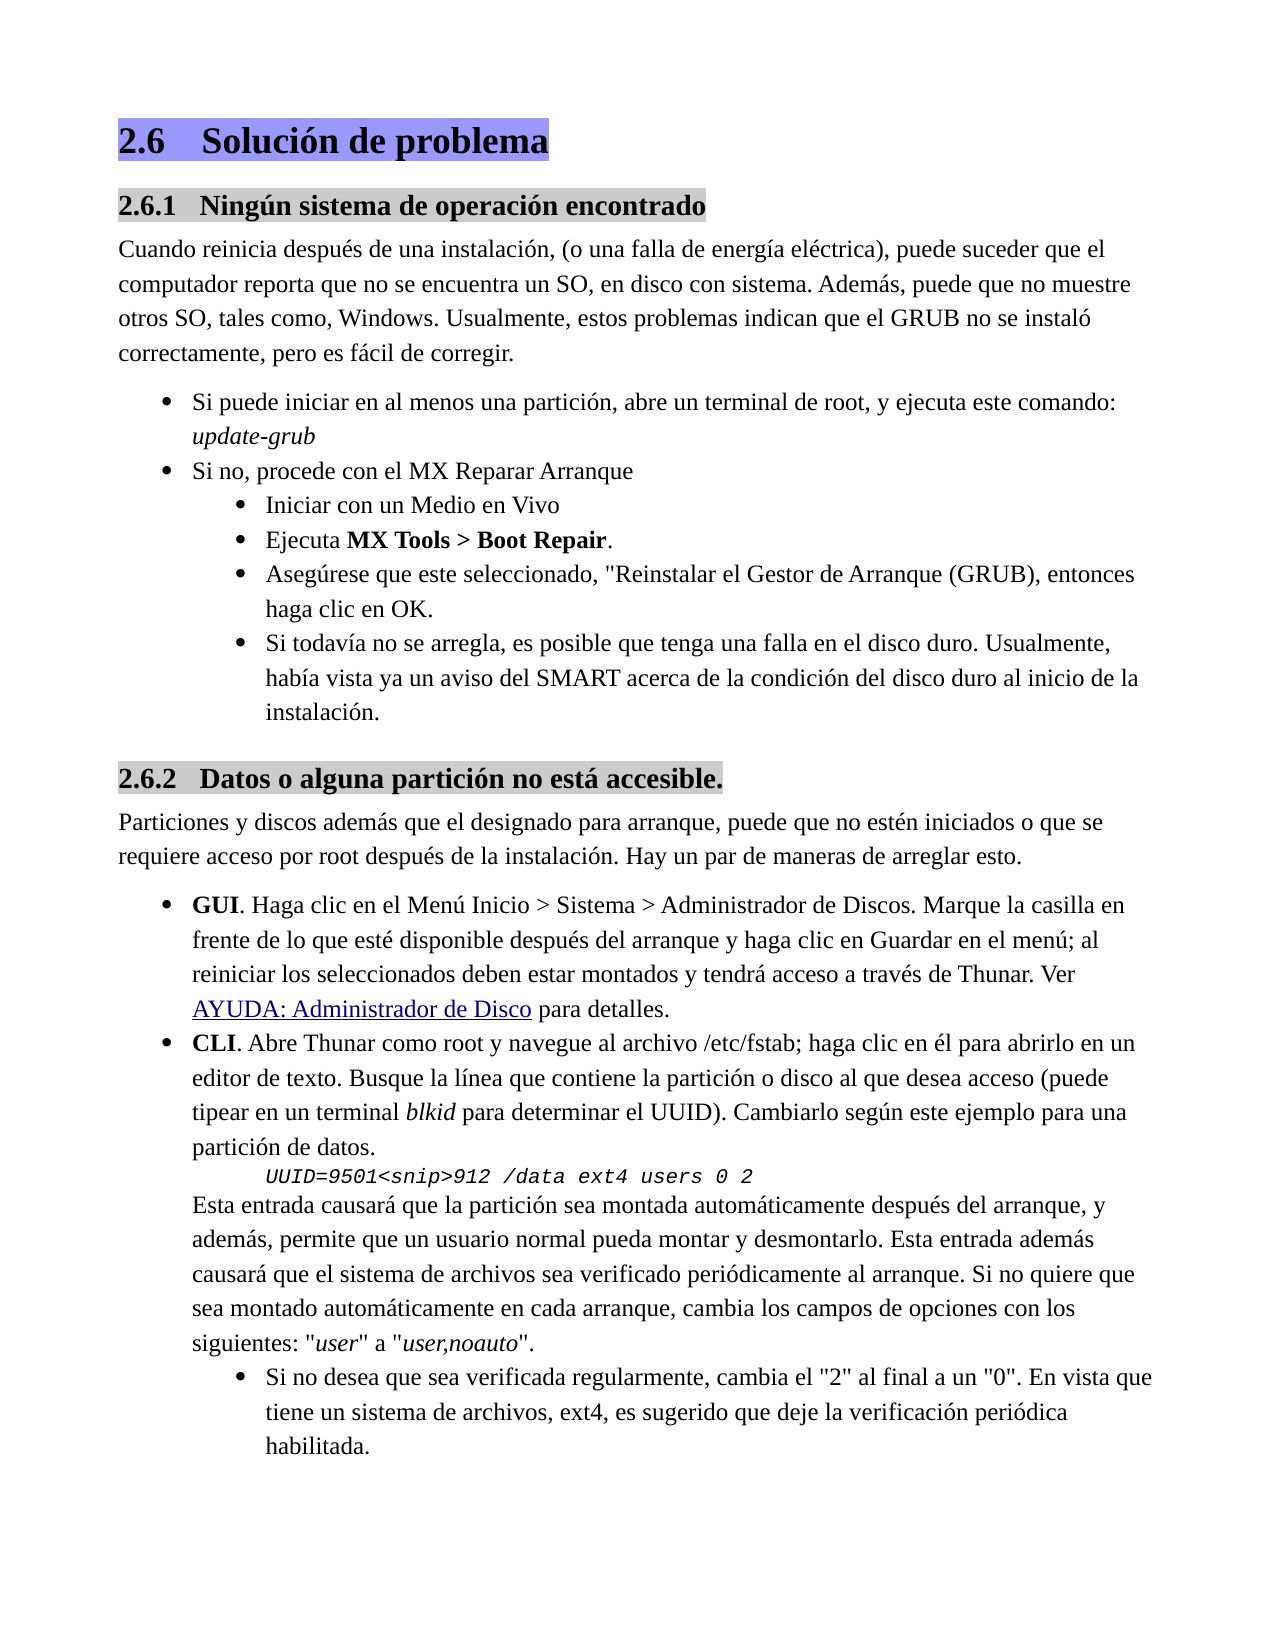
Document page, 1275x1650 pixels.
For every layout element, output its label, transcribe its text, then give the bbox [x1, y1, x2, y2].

list CLI. Abre Thunar como root y navegue al archivo /etc/fstab; haga clic en él para abrirlo en un editor de texto. Busque la línea que contiene la partición o disco al que desea acceso (puede tipear en un terminal blkid para determinar el UUID). Cambiarlo según este ejemplo para una partición de datos. [162, 1028, 1157, 1161]
text Esta entrada causará que la partición sea montada automáticamente después del arranque, y además, permite que un usuario normal pueda montar y desmontarlo. Esta entrada además causará que el sistema de archivos sea verificado periódicamente al arranque. Si no quiere que sea montado automáticamente en cada arranque, cambia los campos de opciones con los siguientes: "user" a "user,noauto". [192, 1190, 1157, 1357]
subtitle 2.6.2 Datos o alguna partición no está accesible. [723, 761, 1157, 794]
list Si no, procede con el MX Reparar Arranque [162, 456, 1157, 484]
list Ejecuta MX Tools > Boot Repair. [236, 525, 1157, 553]
list GUI. Haga clic en el Menú Inicio > Sistema > Administrador de Discos. Marque la casilla en frente de lo que esté disponible después del arranque y haga clic en Guardar en el menú; al reiniciar los seleccionados deben estar montados y tendrá acceso a través de Thunar. Ver AYUDA: Administrador de Disco para detalles. [162, 890, 1157, 1023]
list Iniciar con un Medio en Vivo [236, 490, 1157, 519]
list Si todavía no se arregla, es posible que tenga una falla en el disco duro. Usualmente, había vista ya un aviso del SMART acerca de la condición del disco duro al inicio de la instalación. [236, 628, 1157, 726]
text Cuando reinicia después de una instalación, (o una falla de energía eléctrica), puede suceder que el computador reporta que no se encuentra un SO, en disco con sistema. Además, puede que no muestre otros SO, tales como, Windows. Usualmente, estos problemas indican que el GRUB no se instaló correctamente, pero es fácil de corregir. [118, 234, 1157, 367]
subtitle 2.6 Solución de problema [549, 118, 1157, 161]
text UUID=9501<snip>912 /data ext4 users 0 2 [265, 1166, 1157, 1190]
subtitle 2.6.1 Ningún sistema de operación encontrado [706, 188, 1157, 222]
list Asegúrese que este seleccionado, "Reinstalar el Gestor de Arranque (GRUB), entonces haga clic en OK. [236, 559, 1157, 622]
list Si puede iniciar en al menos una partición, abre un terminal de root, y ejecuta este comando: [162, 387, 1157, 416]
text update-grub [192, 421, 1157, 450]
list Si no desea que sea verificada regularmente, cambia el "2" al final a un "0". En vista que tiene un sistema de archivos, ext4, es sugerido que deje la verificación periódica habilitada. [236, 1362, 1157, 1460]
text Particiones y discos además que el designado para arranque, puede que no estén iniciados o que se requiere acceso por root después de la instalación. Hay un par de maneras de arreglar esto. [118, 807, 1157, 870]
